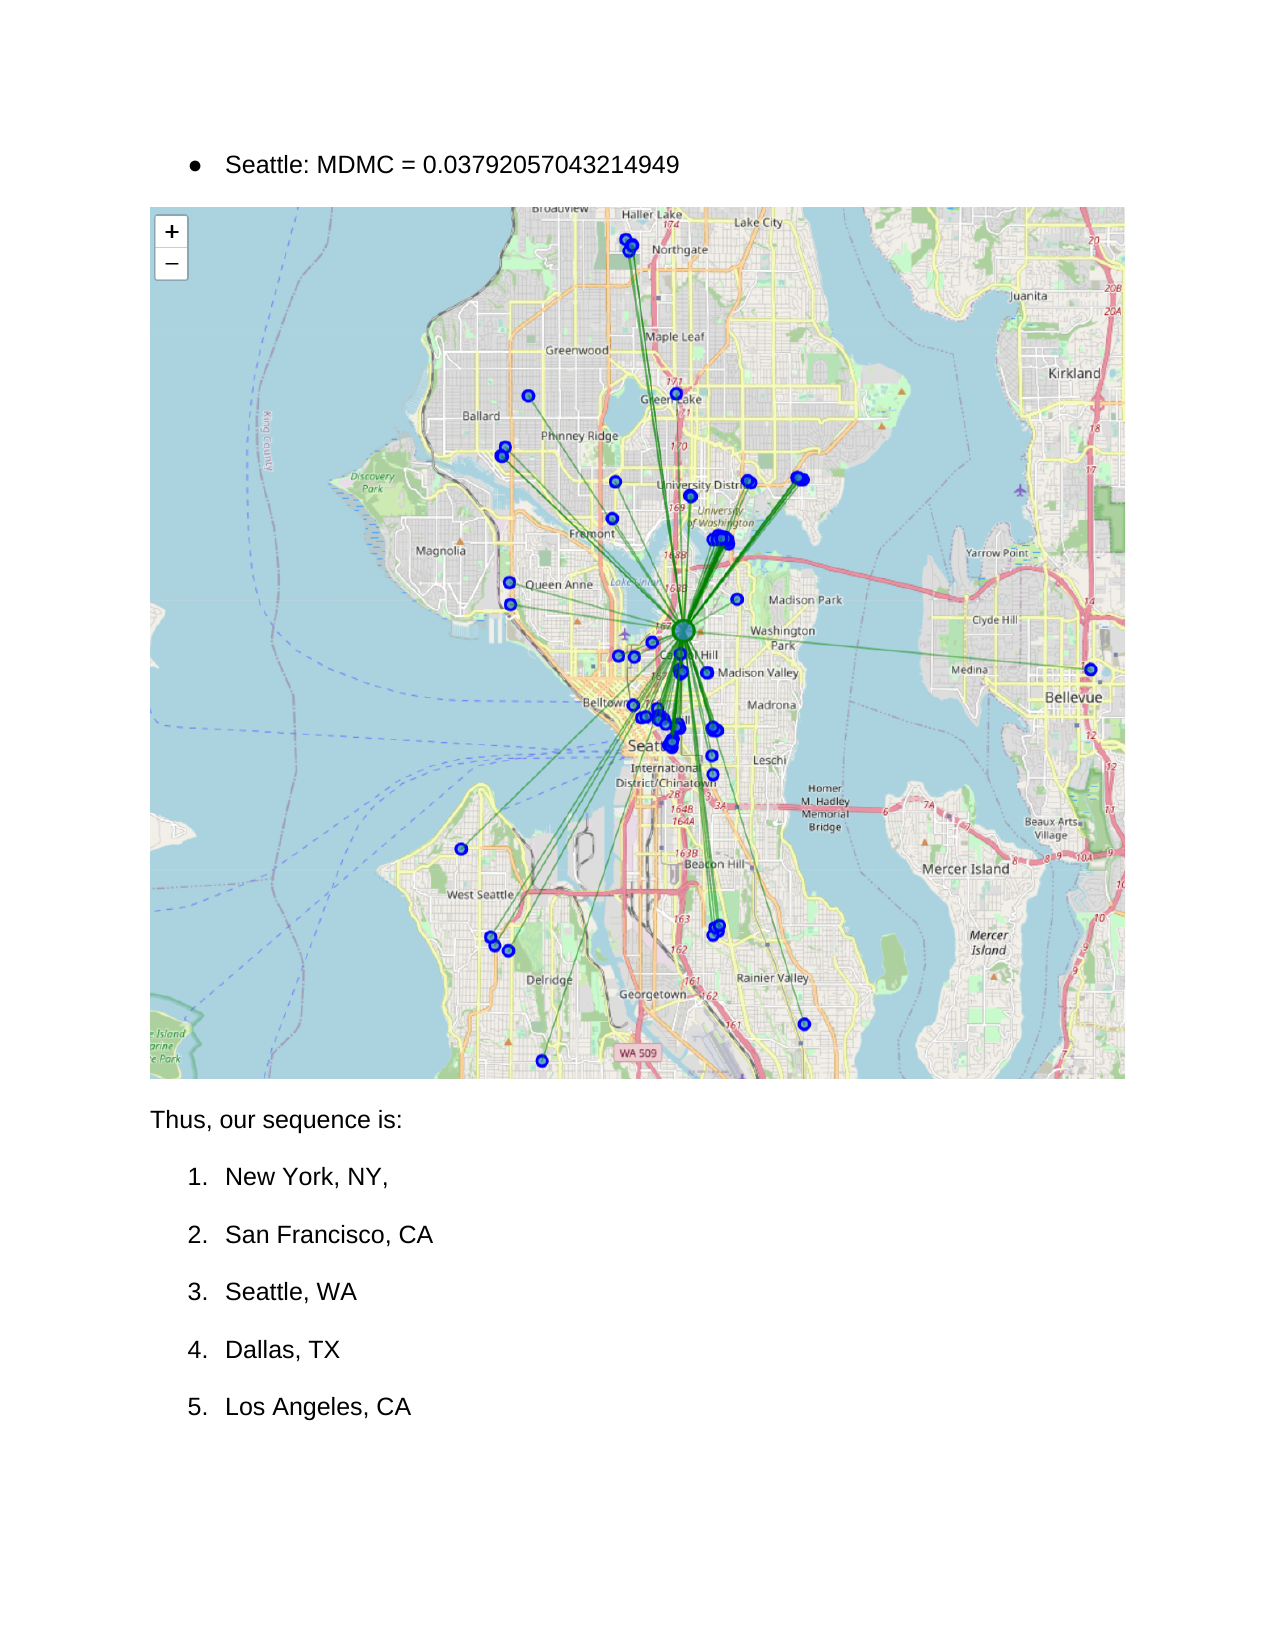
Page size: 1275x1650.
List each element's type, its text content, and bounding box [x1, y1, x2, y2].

list New York, NY, [187, 1162, 1125, 1191]
picture [150, 207, 1125, 1079]
list San Francisco, CA [187, 1220, 1125, 1248]
list Seattle: MDMC = 0.03792057043214949 [187, 150, 1125, 179]
list Seattle, WA [187, 1277, 1125, 1306]
list Dallas, TX [187, 1335, 1125, 1363]
text Thus, our sequence is: [150, 1105, 1125, 1133]
list Los Angeles, CA [187, 1392, 1125, 1421]
